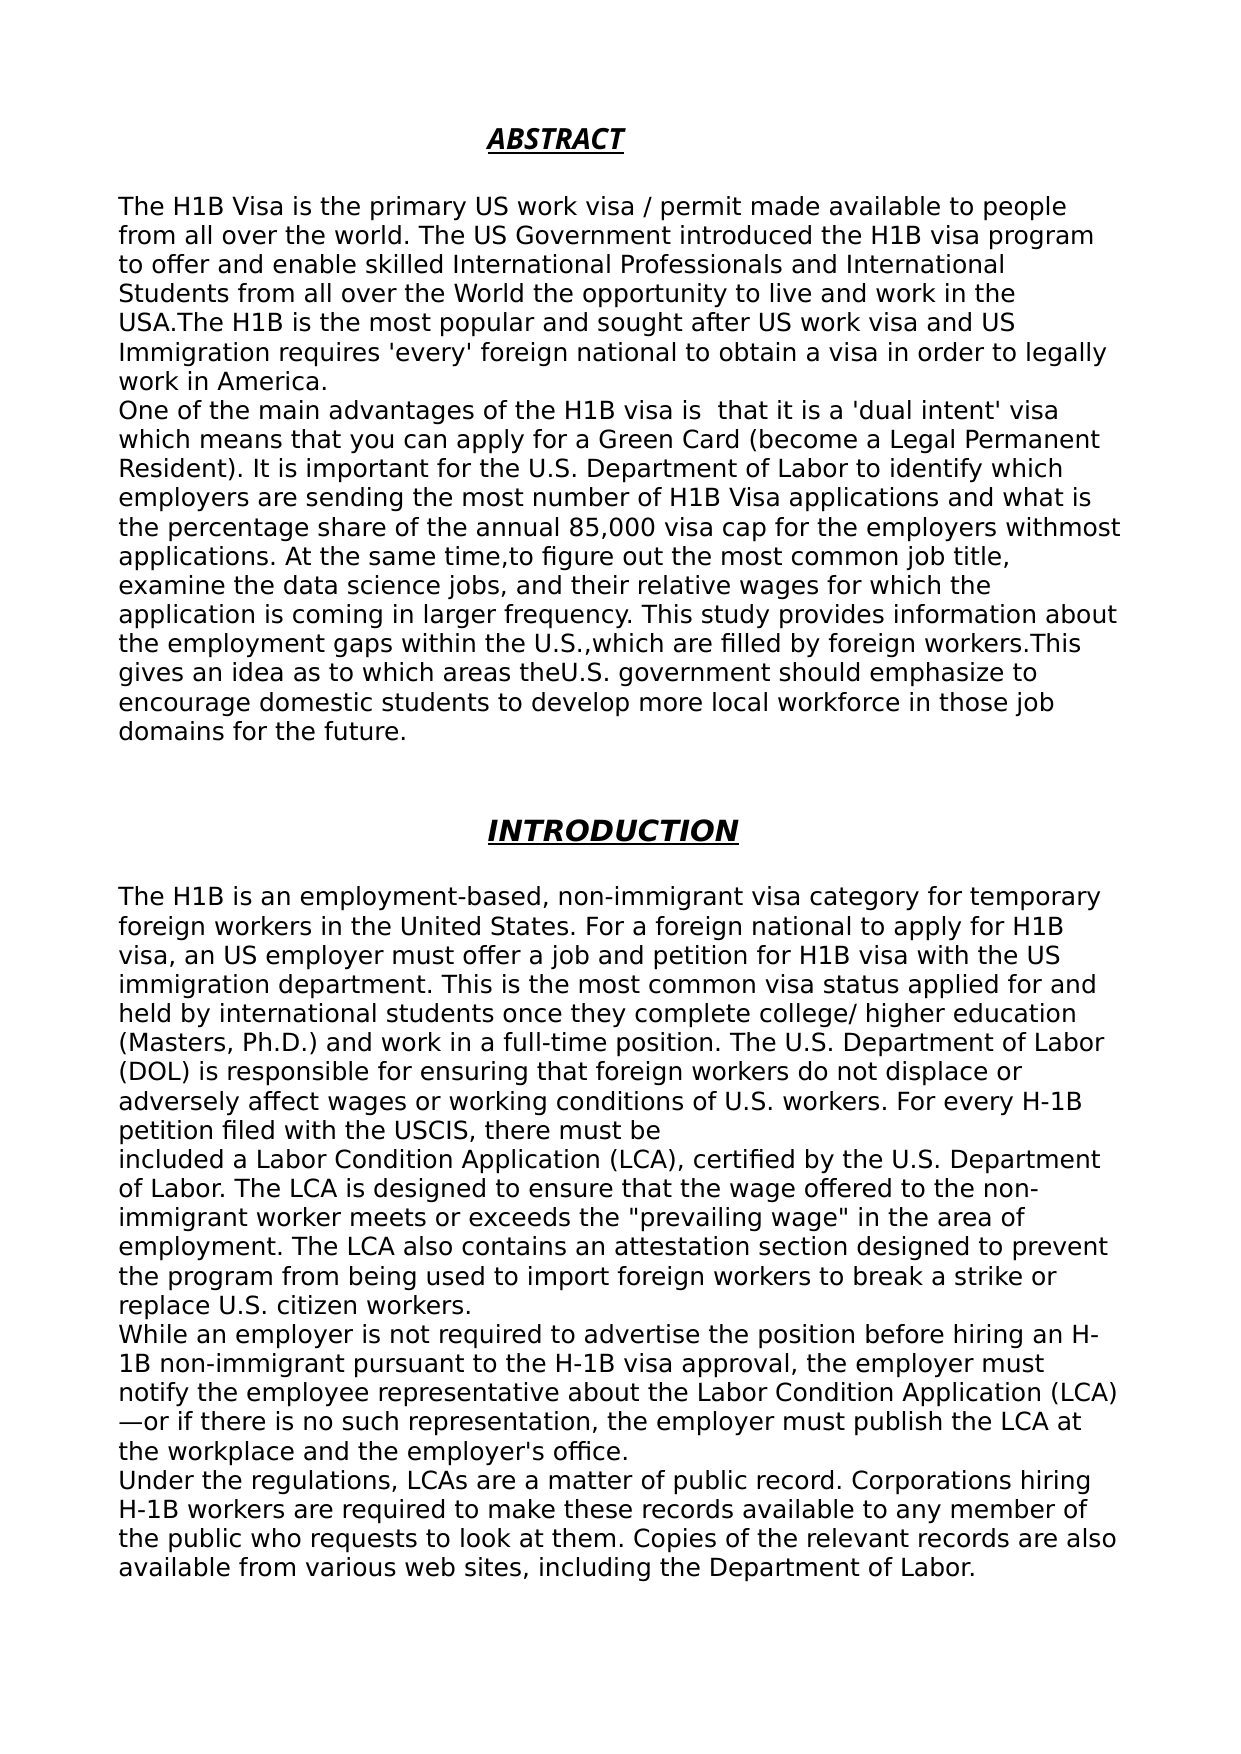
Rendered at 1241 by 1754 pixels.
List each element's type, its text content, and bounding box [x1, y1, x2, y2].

text included a Labor Condition Application (LCA), certified by the U.S. Department of Labor. The LCA is designed to ensure that the wage offered to the non-immigrant worker meets or exceeds the "prevailing wage" in the area of employment. The LCA also contains an attestation section designed to prevent the program from being used to import foreign workers to break a strike or replace U.S. citizen workers. [118, 1145, 1122, 1320]
text ABSTRACT [118, 118, 1122, 158]
text INTRODUCTION [118, 814, 1122, 848]
text The H1B Visa is the primary US work visa / permit made available to people from all over the world. The US Government introduced the H1B visa program to offer and enable skilled International Professionals and International Students from all over the World the opportunity to live and work in the USA.The H1B is the most popular and sought after US work visa and US Immigration requires 'every' foreign national to obtain a visa in order to legally work in America. [118, 192, 1122, 396]
text The H1B is an employment-based, non-immigrant visa category for temporary foreign workers in the United States. For a foreign national to apply for H1B visa, an US employer must offer a job and petition for H1B visa with the US immigration department. This is the most common visa status applied for and held by international students once they complete college/ higher education (Masters, Ph.D.) and work in a full-time position. The U.S. Department of Labor (DOL) is responsible for ensuring that foreign workers do not displace or adversely affect wages or working conditions of U.S. workers. For every H-1B petition filed with the USCIS, there must be [118, 883, 1122, 1145]
text One of the main advantages of the H1B visa is that it is a 'dual intent' visa which means that you can apply for a Green Card (become a Legal Permanent Resident). It is important for the U.S. Department of Labor to identify which employers are sending the most number of H1B Visa applications and what is the percentage share of the annual 85,000 visa cap for the employers withmost applications. At the same time,to figure out the most common job title, examine the data science jobs, and their relative wages for which the application is coming in larger frequency. This study provides information about the employment gaps within the U.S.,which are filled by foreign workers.This gives an idea as to which areas theU.S. government should emphasize to encourage domestic students to develop more local workforce in those job domains for the future. [118, 396, 1122, 746]
text Under the regulations, LCAs are a matter of public record. Corporations hiring H-1B workers are required to make these records available to any member of the public who requests to look at them. Copies of the relevant records are also available from various web sites, including the Department of Labor. [118, 1466, 1122, 1583]
text While an employer is not required to advertise the position before hiring an H-1B non-immigrant pursuant to the H-1B visa approval, the employer must notify the employee representative about the Labor Condition Application (LCA)—or if there is no such representation, the employer must publish the LCA at the workplace and the employer's office. [118, 1320, 1122, 1466]
